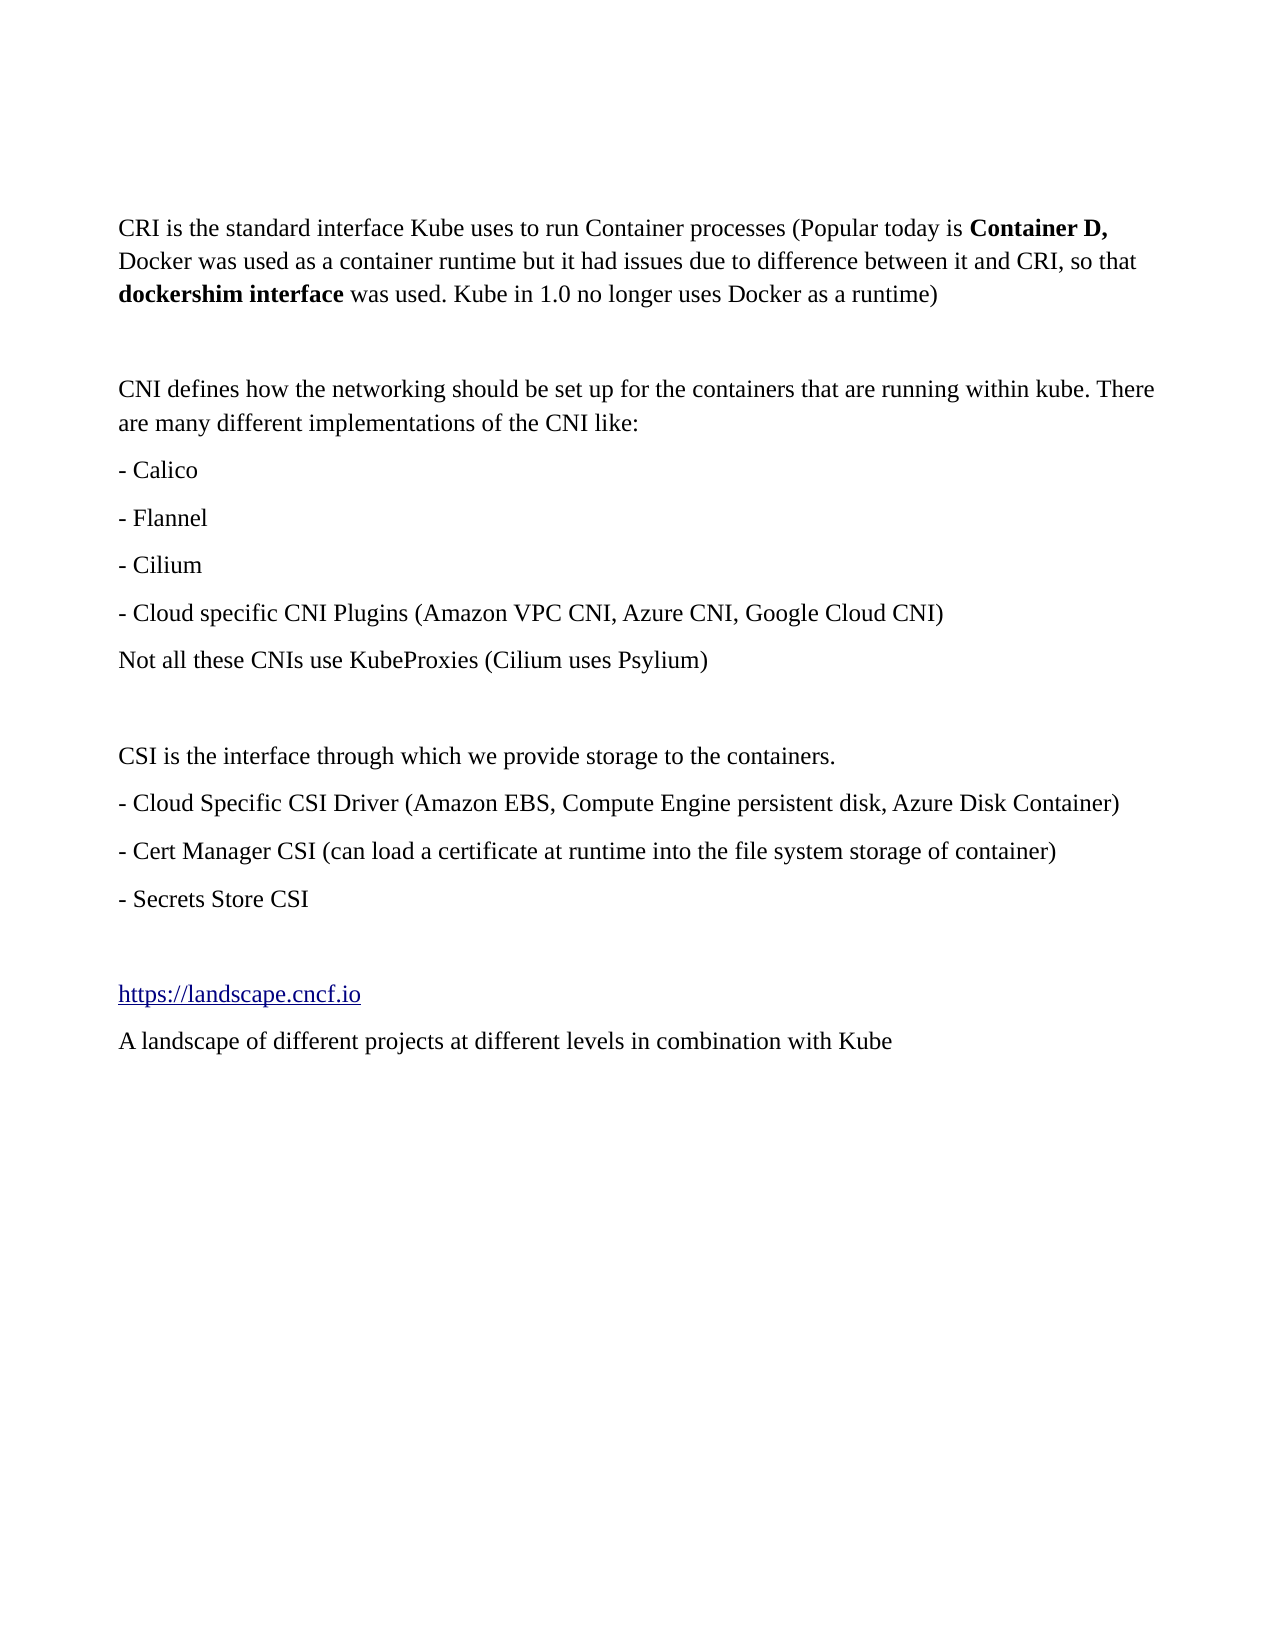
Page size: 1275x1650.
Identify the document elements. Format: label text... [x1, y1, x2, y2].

text - Cilium [118, 550, 1157, 579]
text Not all these CNIs use KubeProxies (Cilium uses Psylium) [118, 646, 1157, 674]
text - Secrets Store CSI [118, 884, 1157, 912]
text CSI is the interface through which we provide storage to the containers. [118, 741, 1157, 769]
text CNI defines how the networking should be set up for the containers that are running within kube. There are many different implementations of the CNI like: [118, 374, 1157, 436]
text - Calico [118, 455, 1157, 484]
text - Cert Manager CSI (can load a certificate at runtime into the file system storage of container) [118, 836, 1157, 865]
text - Flannel [118, 503, 1157, 532]
text A landscape of different projects at different levels in combination with Kube [118, 1026, 1157, 1055]
text - Cloud specific CNI Plugins (Amazon VPC CNI, Azure CNI, Google Cloud CNI) [118, 598, 1157, 627]
text - Cloud Specific CSI Driver (Amazon EBS, Compute Engine persistent disk, Azure Disk Container) [118, 788, 1157, 817]
text CRI is the standard interface Kube uses to run Container processes (Popular today is Container D, Docker was used as a container runtime but it had issues due to difference between it and CRI, so that dockershim interface was used. Kube in 1.0 no longer uses Docker as a runtime) [118, 213, 1157, 308]
text https://landscape.cncf.io [118, 979, 1157, 1008]
